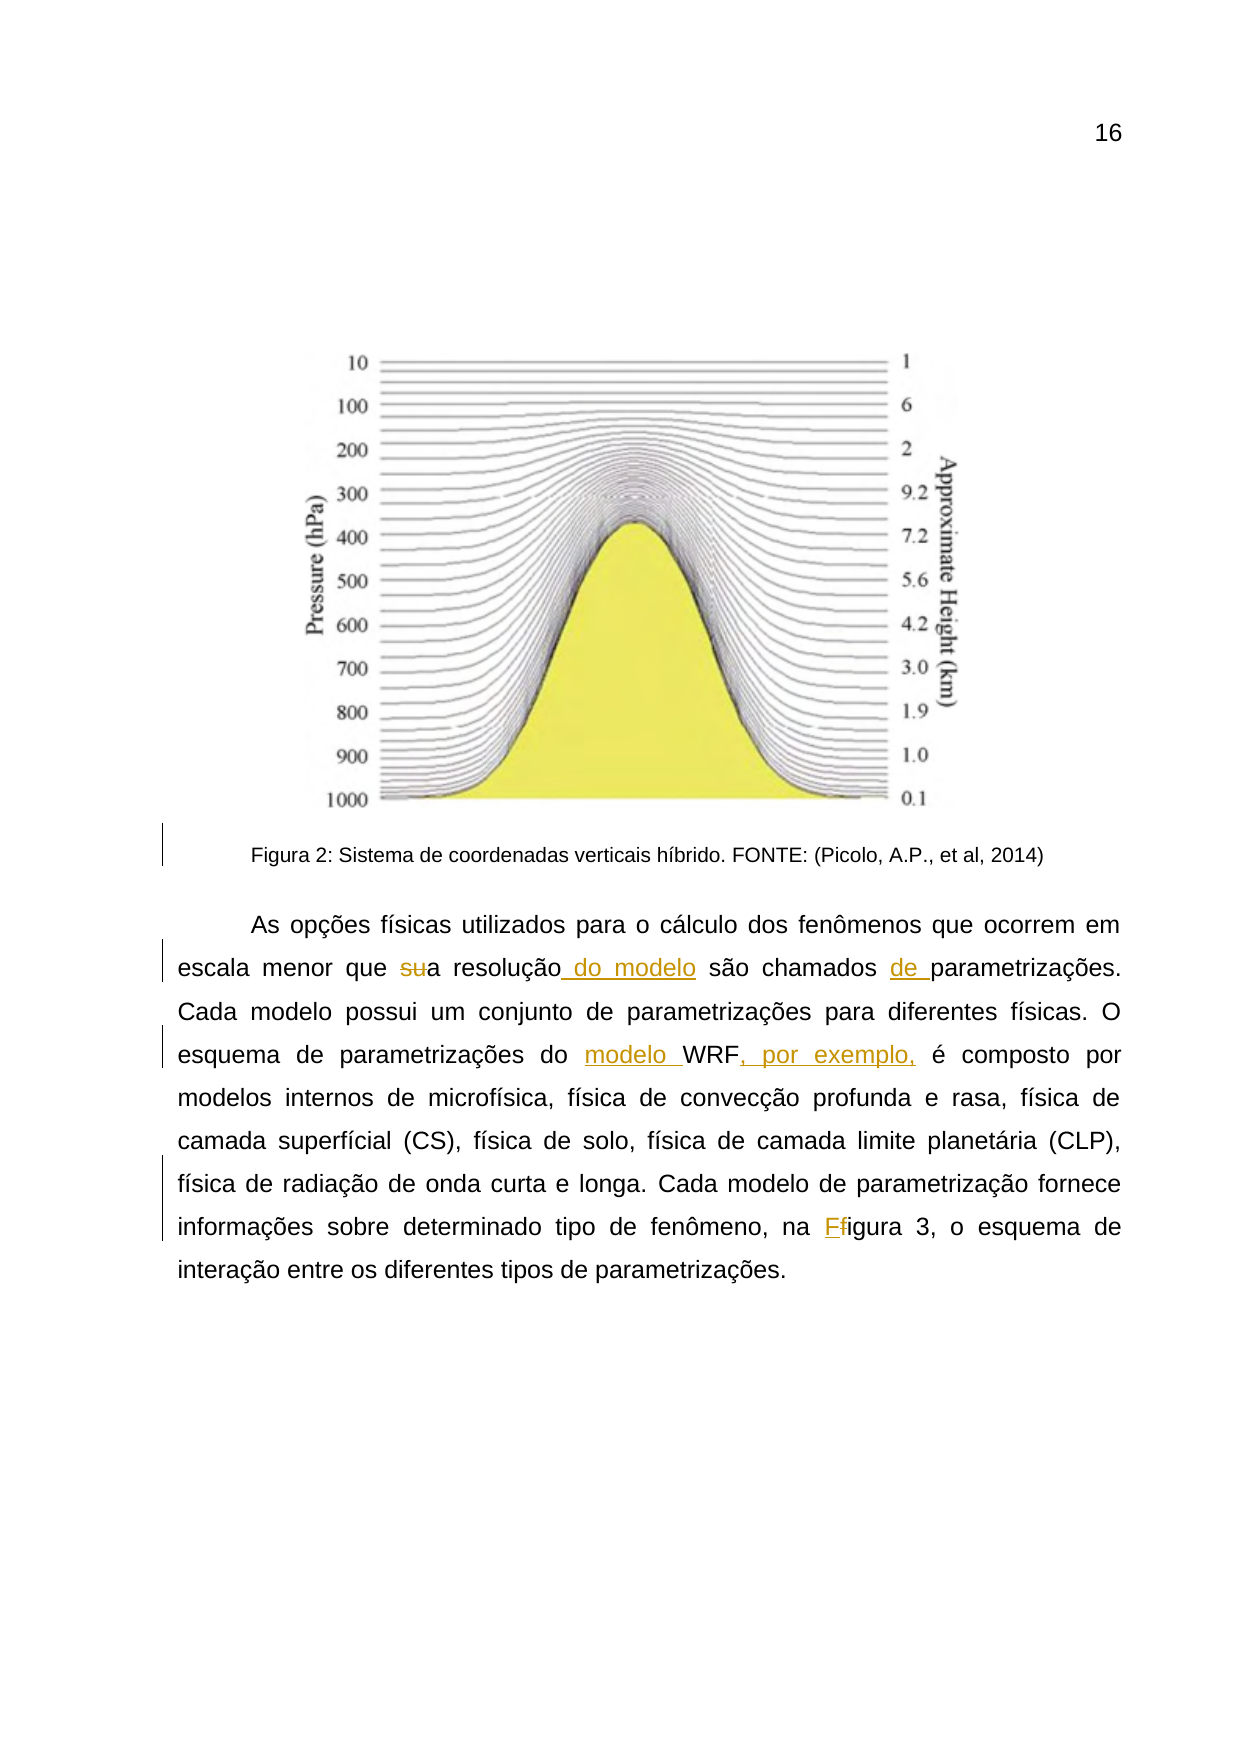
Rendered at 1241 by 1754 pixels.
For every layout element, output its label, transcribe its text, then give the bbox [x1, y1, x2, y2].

text Figura 2: Sistema de coordenadas verticais híbrido. FONTE: (Picolo, A.P., et al, 2014) [177, 823, 1122, 866]
picture [276, 344, 1021, 817]
text As opções físicas utilizados para o cálculo dos fenômenos que ocorrem em escala menor que a resolução do modelo são chamados de parametrizações. Cada modelo possui um conjunto de parametrizações para diferentes físicas. O esquema de parametrizações do modelo WRF, por exemplo, é composto por modelos internos de microfísica, física de convecção profunda e rasa, física de camada superfícial (CS), física de solo, física de camada limite planetária (CLP), física de radiação de onda curta e longa. Cada modelo de parametrização fornece informações sobre determinado tipo de fenômeno, na Figura 3, o esquema de interação entre os diferentes tipos de parametrizações. [177, 910, 1122, 1284]
